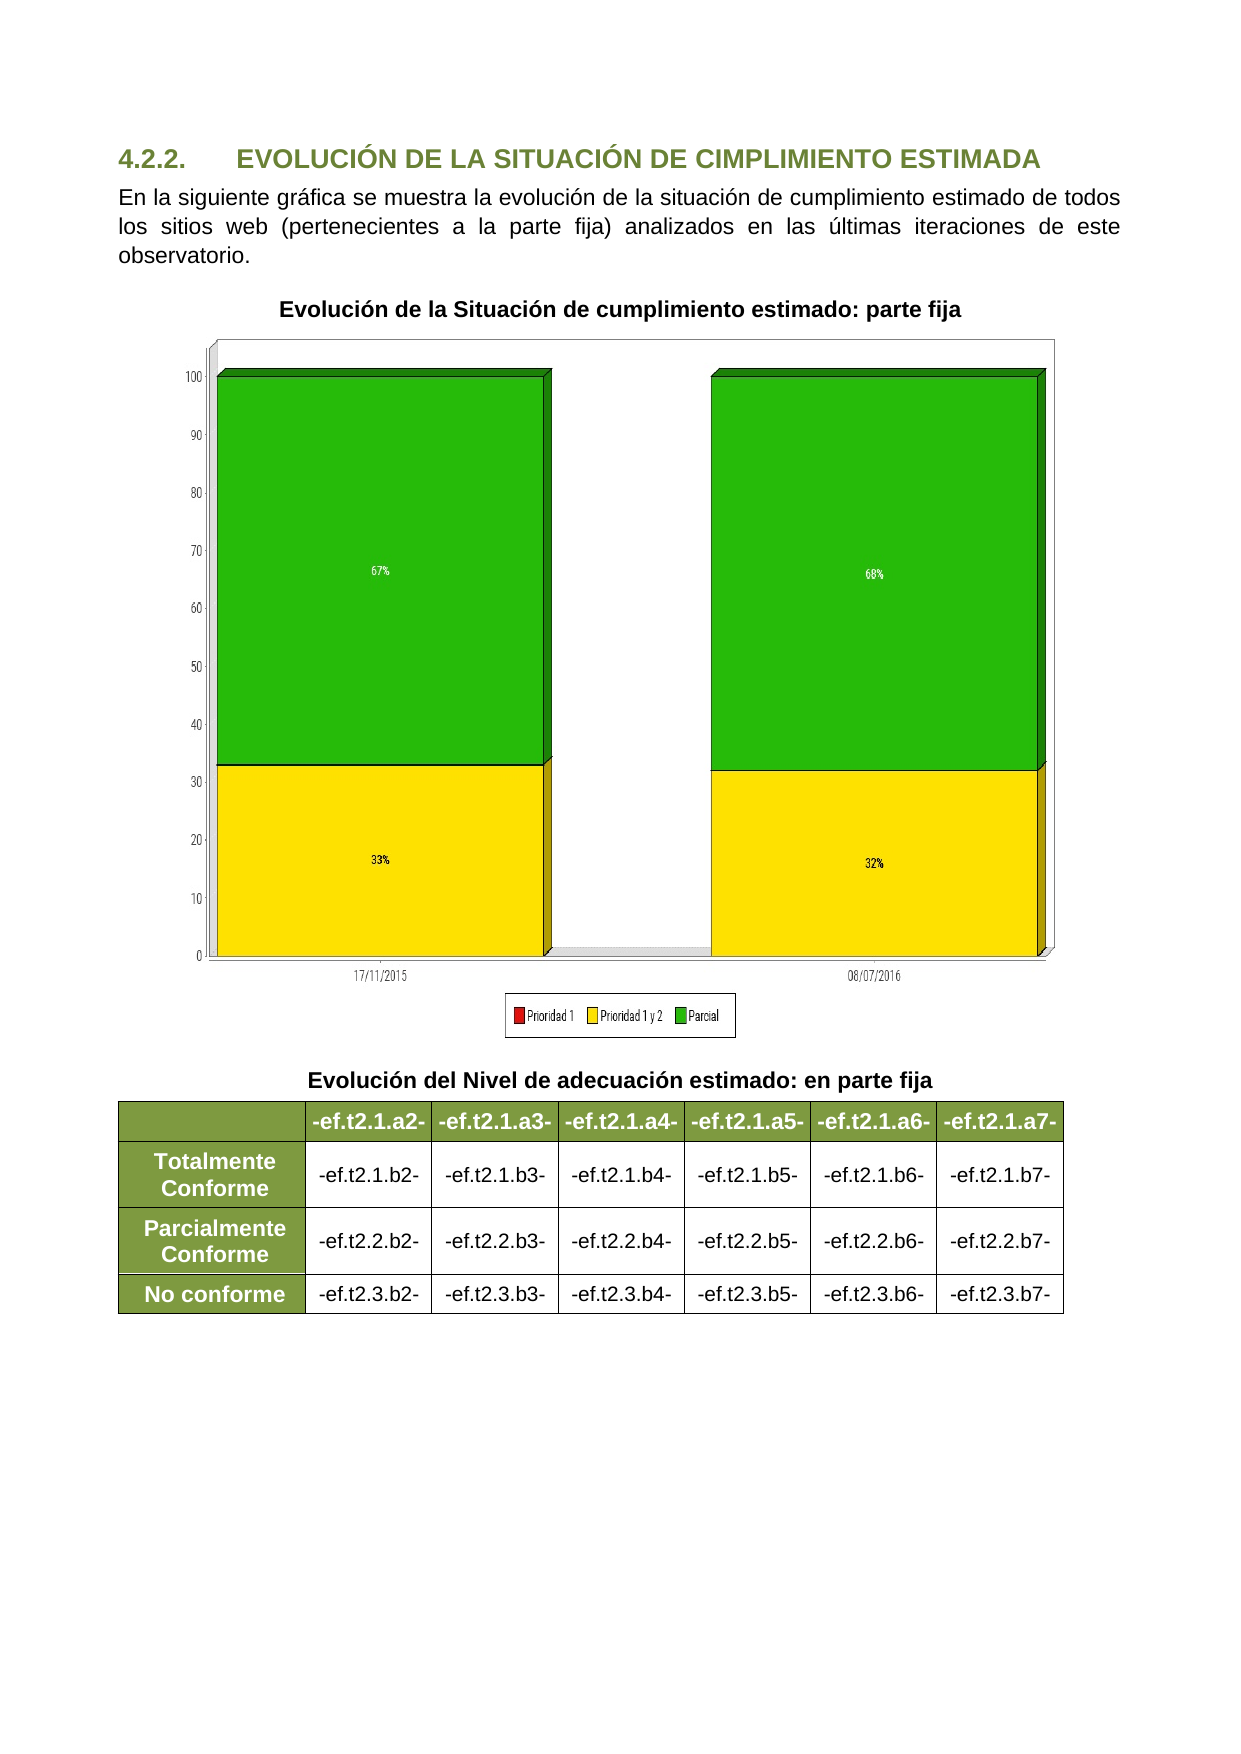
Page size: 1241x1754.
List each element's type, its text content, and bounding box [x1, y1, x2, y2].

table_header -ef.t2.1.a3- [432, 1102, 558, 1141]
picture [178, 329, 1062, 1040]
table_cell -ef.t2.2.b2- [306, 1208, 431, 1273]
table_header -ef.t2.1.a4- [559, 1102, 684, 1141]
table_cell -ef.t2.3.b4- [559, 1275, 684, 1313]
table_cell -ef.t2.2.b4- [559, 1208, 684, 1273]
table_header -ef.t2.1.a2- [306, 1102, 431, 1141]
table_cell -ef.t2.2.b6- [811, 1208, 936, 1273]
text Evolución del Nivel de adecuación estimado: en parte fija [118, 1067, 1122, 1093]
table_cell -ef.t2.3.b6- [811, 1275, 936, 1313]
table_cell No conforme [119, 1275, 305, 1313]
table_cell -ef.t2.1.b5- [685, 1142, 810, 1207]
table_cell -ef.t2.3.b3- [432, 1275, 558, 1313]
table_cell -ef.t2.1.b4- [559, 1142, 684, 1207]
table_cell Totalmente Conforme [119, 1142, 305, 1207]
table_cell -ef.t2.2.b5- [685, 1208, 810, 1273]
text Evolución de la Situación de cumplimiento estimado: parte fija [118, 296, 1122, 322]
text En la siguiente gráfica se muestra la evolución de la situación de cumplimiento estimado de todos los sitios web (pertenecientes a la parte fija) analizados en las últimas iteraciones de este observatorio. [118, 184, 1122, 268]
table_cell -ef.t2.2.b7- [937, 1208, 1063, 1273]
table_cell -ef.t2.1.b7- [937, 1142, 1063, 1207]
table_cell -ef.t2.3.b2- [306, 1275, 431, 1313]
table_header -ef.t2.1.a5- [685, 1102, 810, 1141]
subtitle Evolución de LA SITUACIÓN de cimplimiento estimadA [118, 143, 1122, 174]
table_cell -ef.t2.1.b6- [811, 1142, 936, 1207]
table_cell Parcialmente Conforme [119, 1208, 305, 1273]
table_cell -ef.t2.3.b5- [685, 1275, 810, 1313]
table_header -ef.t2.1.a6- [811, 1102, 936, 1141]
table_cell -ef.t2.2.b3- [432, 1208, 558, 1273]
table_cell -ef.t2.1.b2- [306, 1142, 431, 1207]
table_cell -ef.t2.3.b7- [937, 1275, 1063, 1313]
table_header -ef.t2.1.a7- [937, 1102, 1063, 1141]
table_header [119, 1102, 305, 1141]
table_cell -ef.t2.1.b3- [432, 1142, 558, 1207]
